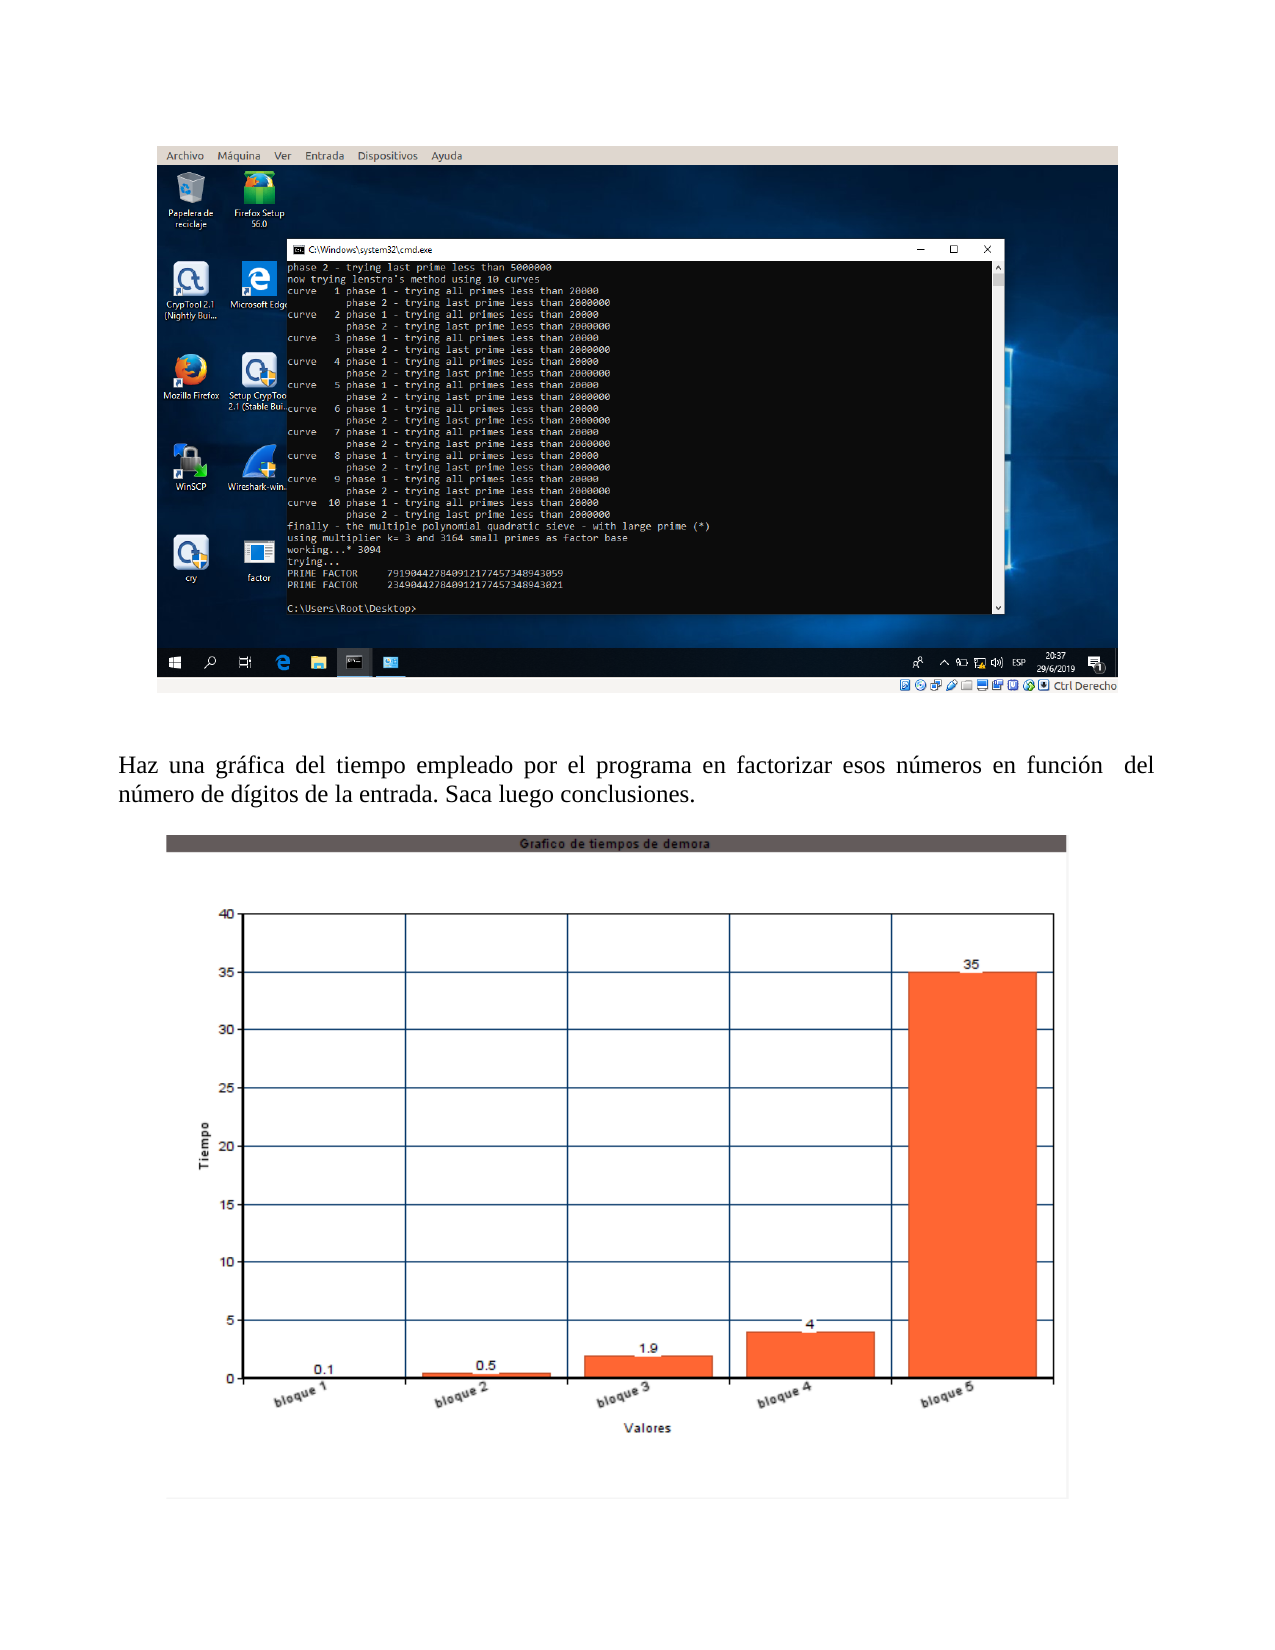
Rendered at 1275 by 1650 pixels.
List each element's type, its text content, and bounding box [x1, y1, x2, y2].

picture [157, 146, 1118, 693]
picture [166, 835, 1069, 1499]
text Haz una gráfica del tiempo empleado por el programa en factorizar esos números en función del número de dígitos de la entrada. Saca luego conclusiones. [118, 750, 1157, 808]
